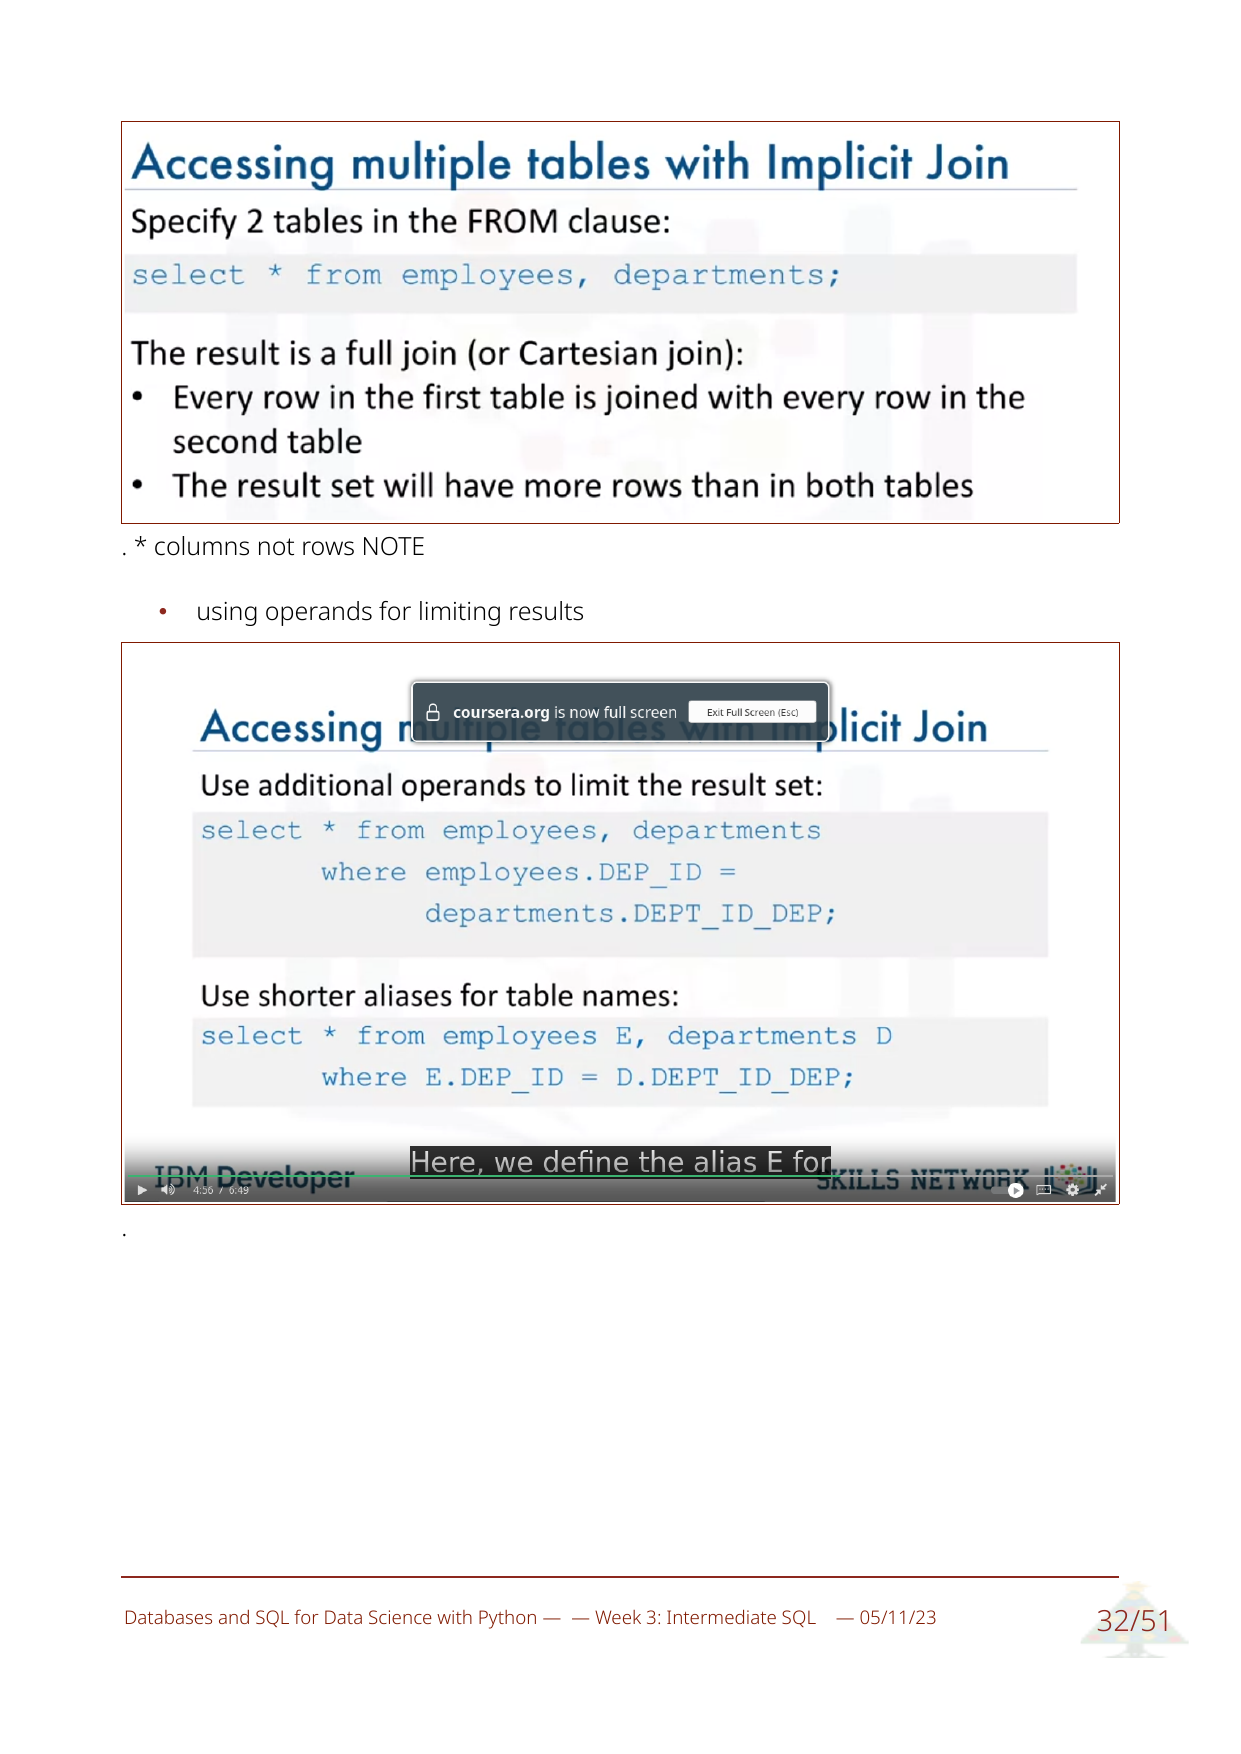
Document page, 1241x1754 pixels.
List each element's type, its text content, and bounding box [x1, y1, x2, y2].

text . * columns not rows NOTE [121, 524, 1119, 562]
picture [124, 645, 1116, 1202]
text . [121, 1205, 1119, 1244]
text [122, 643, 1119, 1204]
list using operands for limiting results [158, 594, 1119, 628]
picture [124, 124, 1116, 520]
text [122, 122, 1119, 523]
